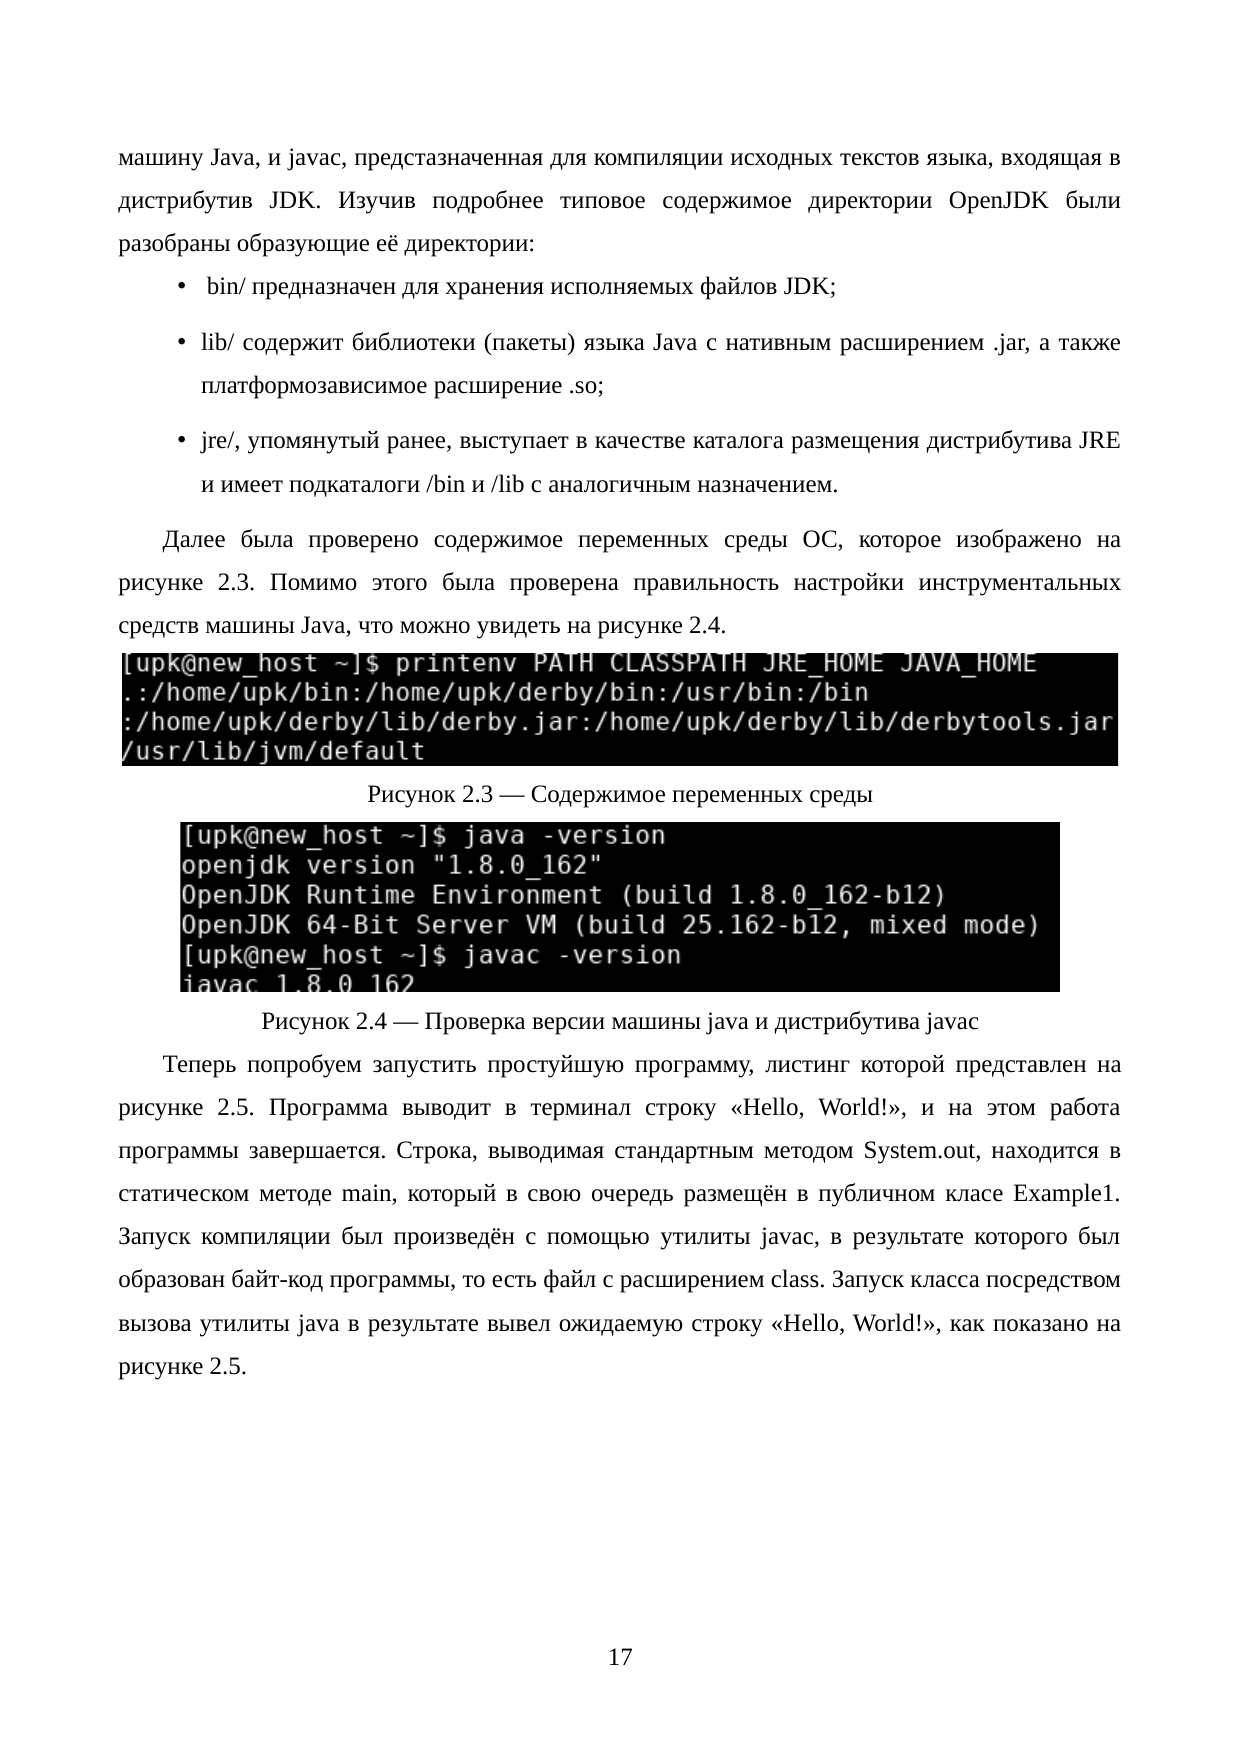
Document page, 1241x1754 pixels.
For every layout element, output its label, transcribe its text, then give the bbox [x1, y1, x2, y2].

text машину Java, и javac, предстазначенная для компиляции исходных текстов языка, входящая в дистрибутив JDK. Изучив подробнее типовое содержимое директории OpenJDK были разобраны образующие её директории: [118, 142, 1122, 257]
text Теперь попробуем запустить простуйшую программу, листинг которой представлен на рисунке 2.5. Программа выводит в терминал строку «Hello, World!», и на этом работа программы завершается. Строка, выводимая стандартным методом System.out, находится в статическом методе main, который в свою очередь размещён в публичном класе Example1. Запуск компиляции был произведён с помощью утилиты javac, в результате которого был образован байт-код программы, то есть файл с расширением class. Запуск класса посредством вызова утилиты java в результате вывел ожидаемую строку «Hello, World!», как показано на рисунке 2.5. [118, 1049, 1122, 1379]
list bin/ предназначен для хранения исполняемых файлов JDK; [177, 271, 1122, 300]
list lib/ содержит библиотеки (пакеты) языка Java с нативным расширением .jar, а также платформозависимое расширение .so; [177, 327, 1122, 399]
picture [180, 822, 1060, 992]
text Далее была проверено содержимое переменных среды ОС, которое изображено на рисунке 2.3. Помимо этого была проверена правильность настройки инструментальных средств машины Java, что можно увидеть на рисунке 2.4. [118, 524, 1122, 639]
picture [122, 653, 1119, 766]
text Рисунок 2.4 — Проверка версии машины java и дистрибутива javac [118, 823, 1122, 1034]
text Рисунок 2.3 — Содержимое переменных среды [118, 654, 1122, 808]
list jre/, упомянутый ранее, выступает в качестве каталога размещения дистрибутива JRE и имеет подкаталоги /bin и /lib с аналогичным назначением. [177, 426, 1122, 497]
